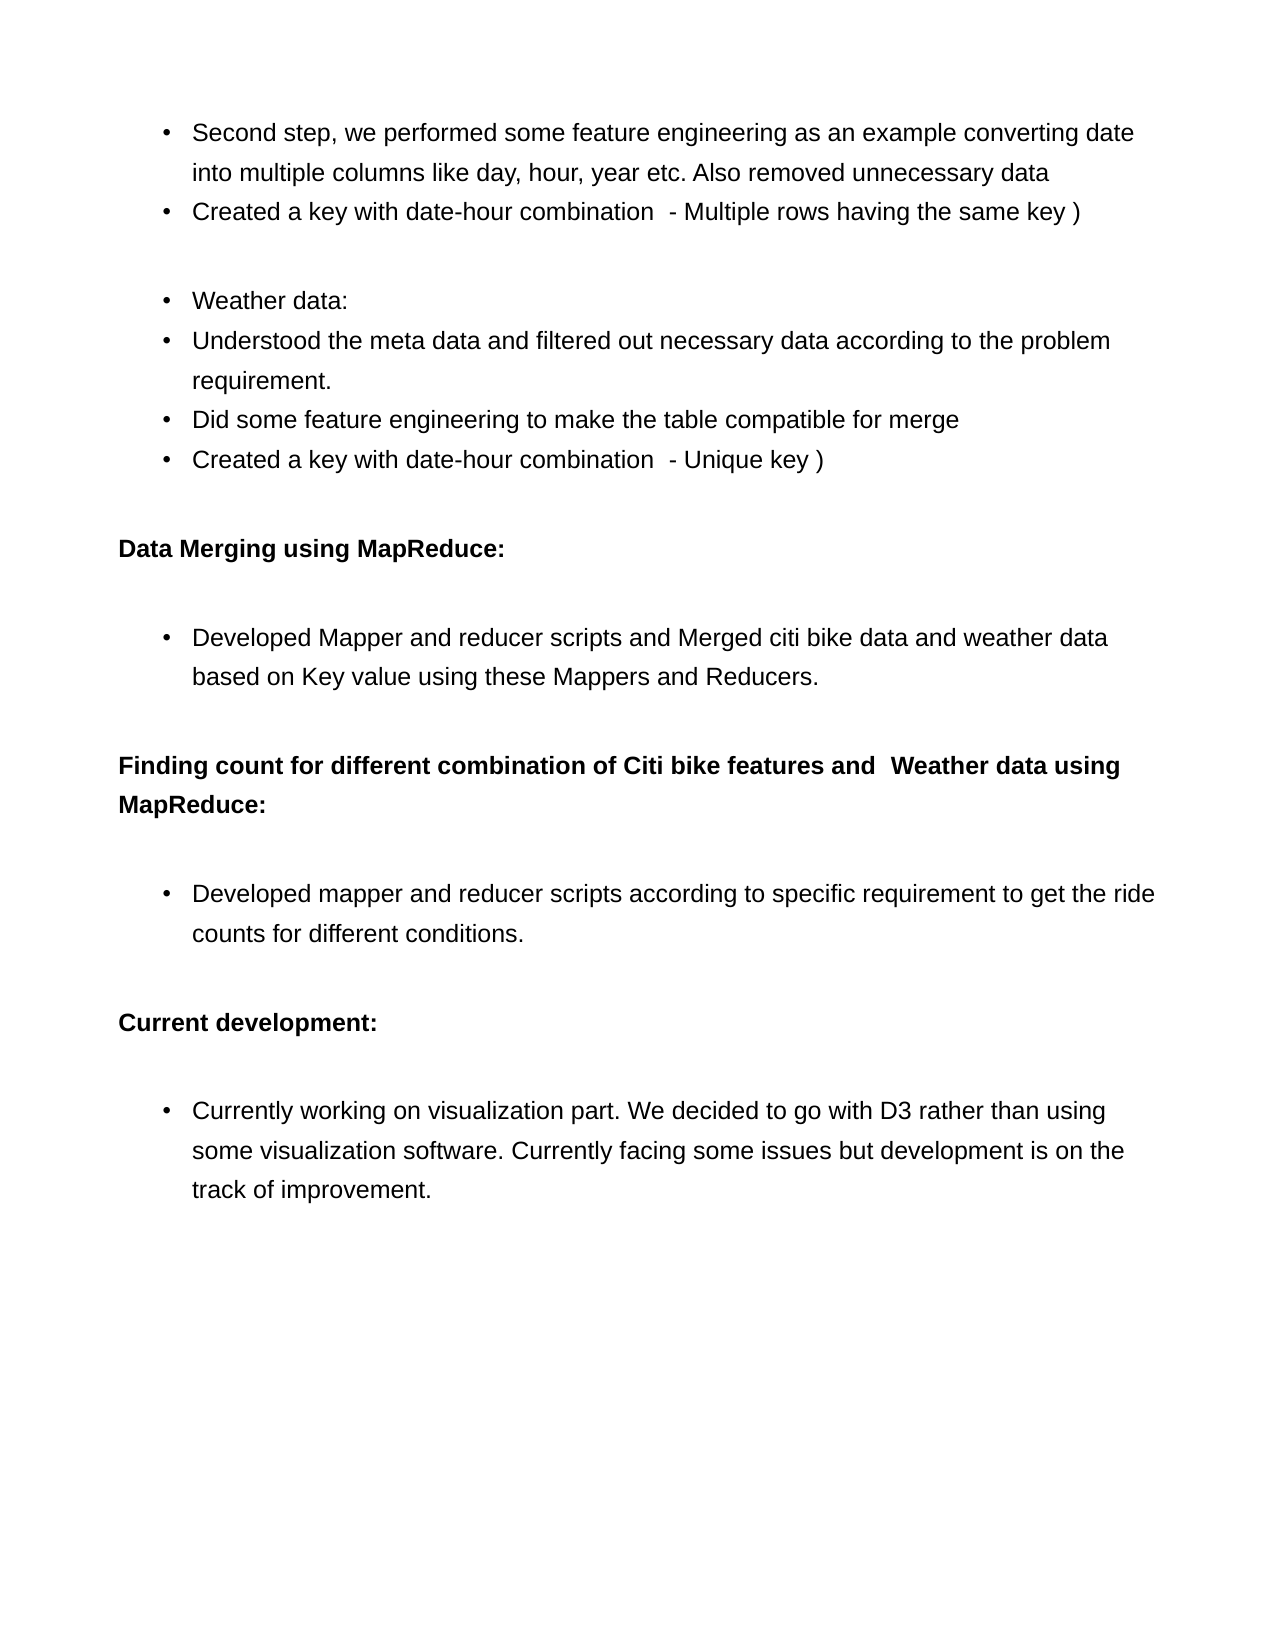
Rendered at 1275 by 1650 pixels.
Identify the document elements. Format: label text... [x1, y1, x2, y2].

list Weather data: [162, 286, 1157, 315]
list Developed Mapper and reducer scripts and Merged citi bike data and weather data based on Key value using these Mappers and Reducers. [162, 623, 1157, 691]
list Developed mapper and reducer scripts according to specific requirement to get the ride counts for different conditions. [162, 879, 1157, 948]
text Data Merging using MapReduce: [118, 534, 1157, 563]
list Second step, we performed some feature engineering as an example converting date into multiple columns like day, hour, year etc. Also removed unnecessary data [162, 118, 1157, 187]
list Created a key with date-hour combination - Unique key ) [162, 445, 1157, 474]
list Created a key with date-hour combination - Multiple rows having the same key ) [162, 197, 1157, 226]
list Understood the meta data and filtered out necessary data according to the problem requirement. [162, 326, 1157, 394]
text Current development: [118, 1007, 1157, 1036]
text Finding count for different combination of Citi bike features and Weather data using MapReduce: [118, 751, 1157, 819]
list Did some feature engineering to make the table compatible for merge [162, 405, 1157, 434]
list Currently working on visualization part. We decided to go with D3 rather than using some visualization software. Currently facing some issues but development is on the track of improvement. [162, 1096, 1157, 1204]
